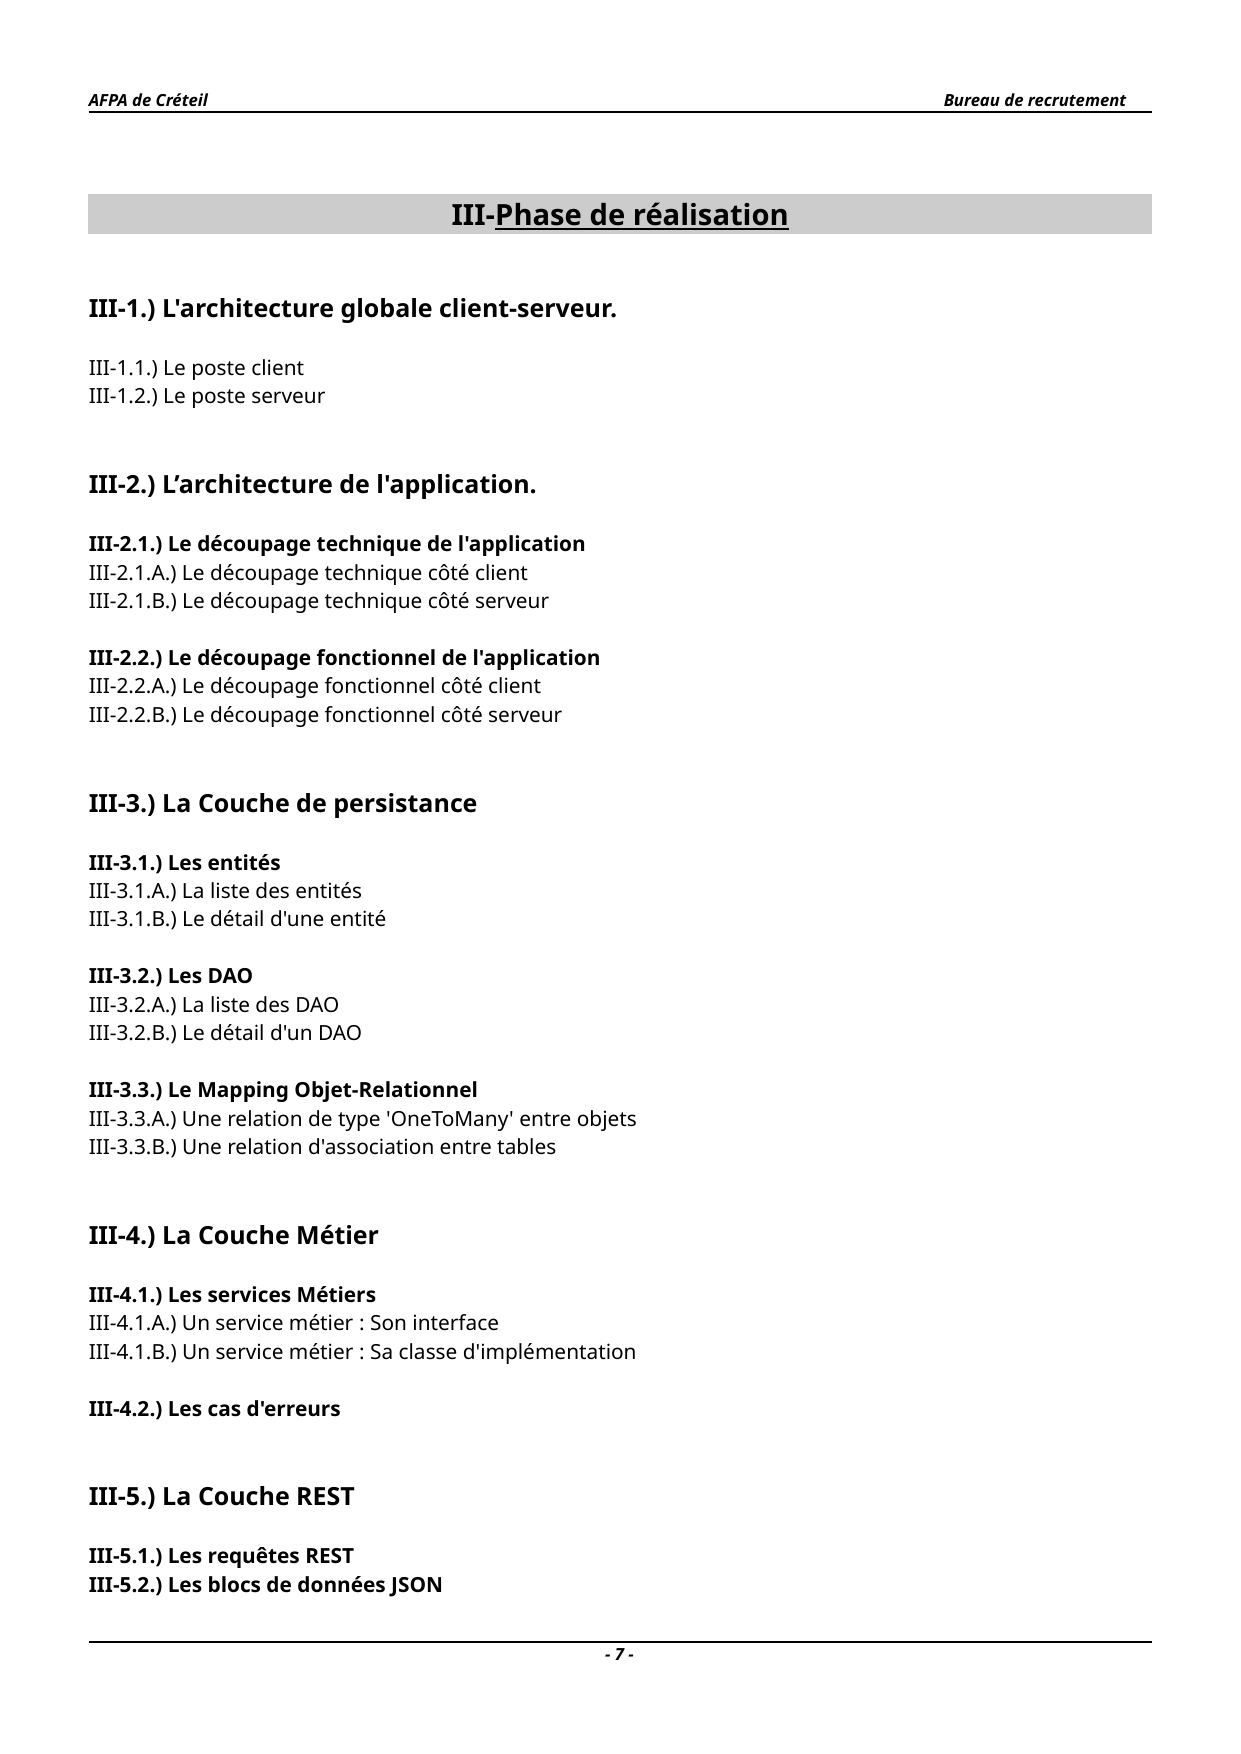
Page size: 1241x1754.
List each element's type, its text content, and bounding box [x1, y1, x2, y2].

text III-5.1.) Les requêtes REST [88, 1541, 1152, 1570]
text III-2.2.) Le découpage fonctionnel de l'application [88, 643, 1152, 671]
text III-4.) La Couche Métier [88, 1217, 1152, 1251]
text III-4.1.) Les services Métiers [88, 1280, 1152, 1308]
text III-4.2.) Les cas d'erreurs [88, 1394, 1152, 1422]
text III-3.) La Couche de persistance [88, 785, 1152, 819]
text III-3.1.A.) La liste des entités [88, 876, 1152, 904]
text III-2.2.B.) Le découpage fonctionnel côté serveur [88, 700, 1152, 728]
text III-3.3.A.) Une relation de type 'OneToMany' entre objets [88, 1104, 1152, 1132]
text III-1.1.) Le poste client [88, 353, 1152, 381]
text III-3.3.) Le Mapping Objet-Relationnel [88, 1075, 1152, 1104]
text III-3.3.B.) Une relation d'association entre tables [88, 1132, 1152, 1161]
text III-1.2.) Le poste serveur [88, 381, 1152, 410]
text III-5.) La Couche REST [88, 1479, 1152, 1513]
text III-2.1.) Le découpage technique de l'application [88, 529, 1152, 558]
text III-2.1.B.) Le découpage technique côté serveur [88, 586, 1152, 614]
text III-1.) L'architecture globale client-serveur. [88, 291, 1152, 324]
text III-3.2.B.) Le détail d'un DAO [88, 1018, 1152, 1047]
text III-3.2.A.) La liste des DAO [88, 990, 1152, 1018]
text III-4.1.A.) Un service métier : Son interface [88, 1308, 1152, 1337]
text III-3.1.) Les entités [88, 848, 1152, 876]
text III-2.1.A.) Le découpage technique côté client [88, 558, 1152, 586]
text III-2.) L’architecture de l'application. [88, 467, 1152, 501]
text III-2.2.A.) Le découpage fonctionnel côté client [88, 671, 1152, 700]
text III-3.2.) Les DAO [88, 961, 1152, 990]
text III-Phase de réalisation [88, 194, 1152, 234]
text III-3.1.B.) Le détail d'une entité [88, 904, 1152, 933]
text III-5.2.) Les blocs de données JSON [88, 1570, 1152, 1598]
text III-4.1.B.) Un service métier : Sa classe d'implémentation [88, 1337, 1152, 1365]
